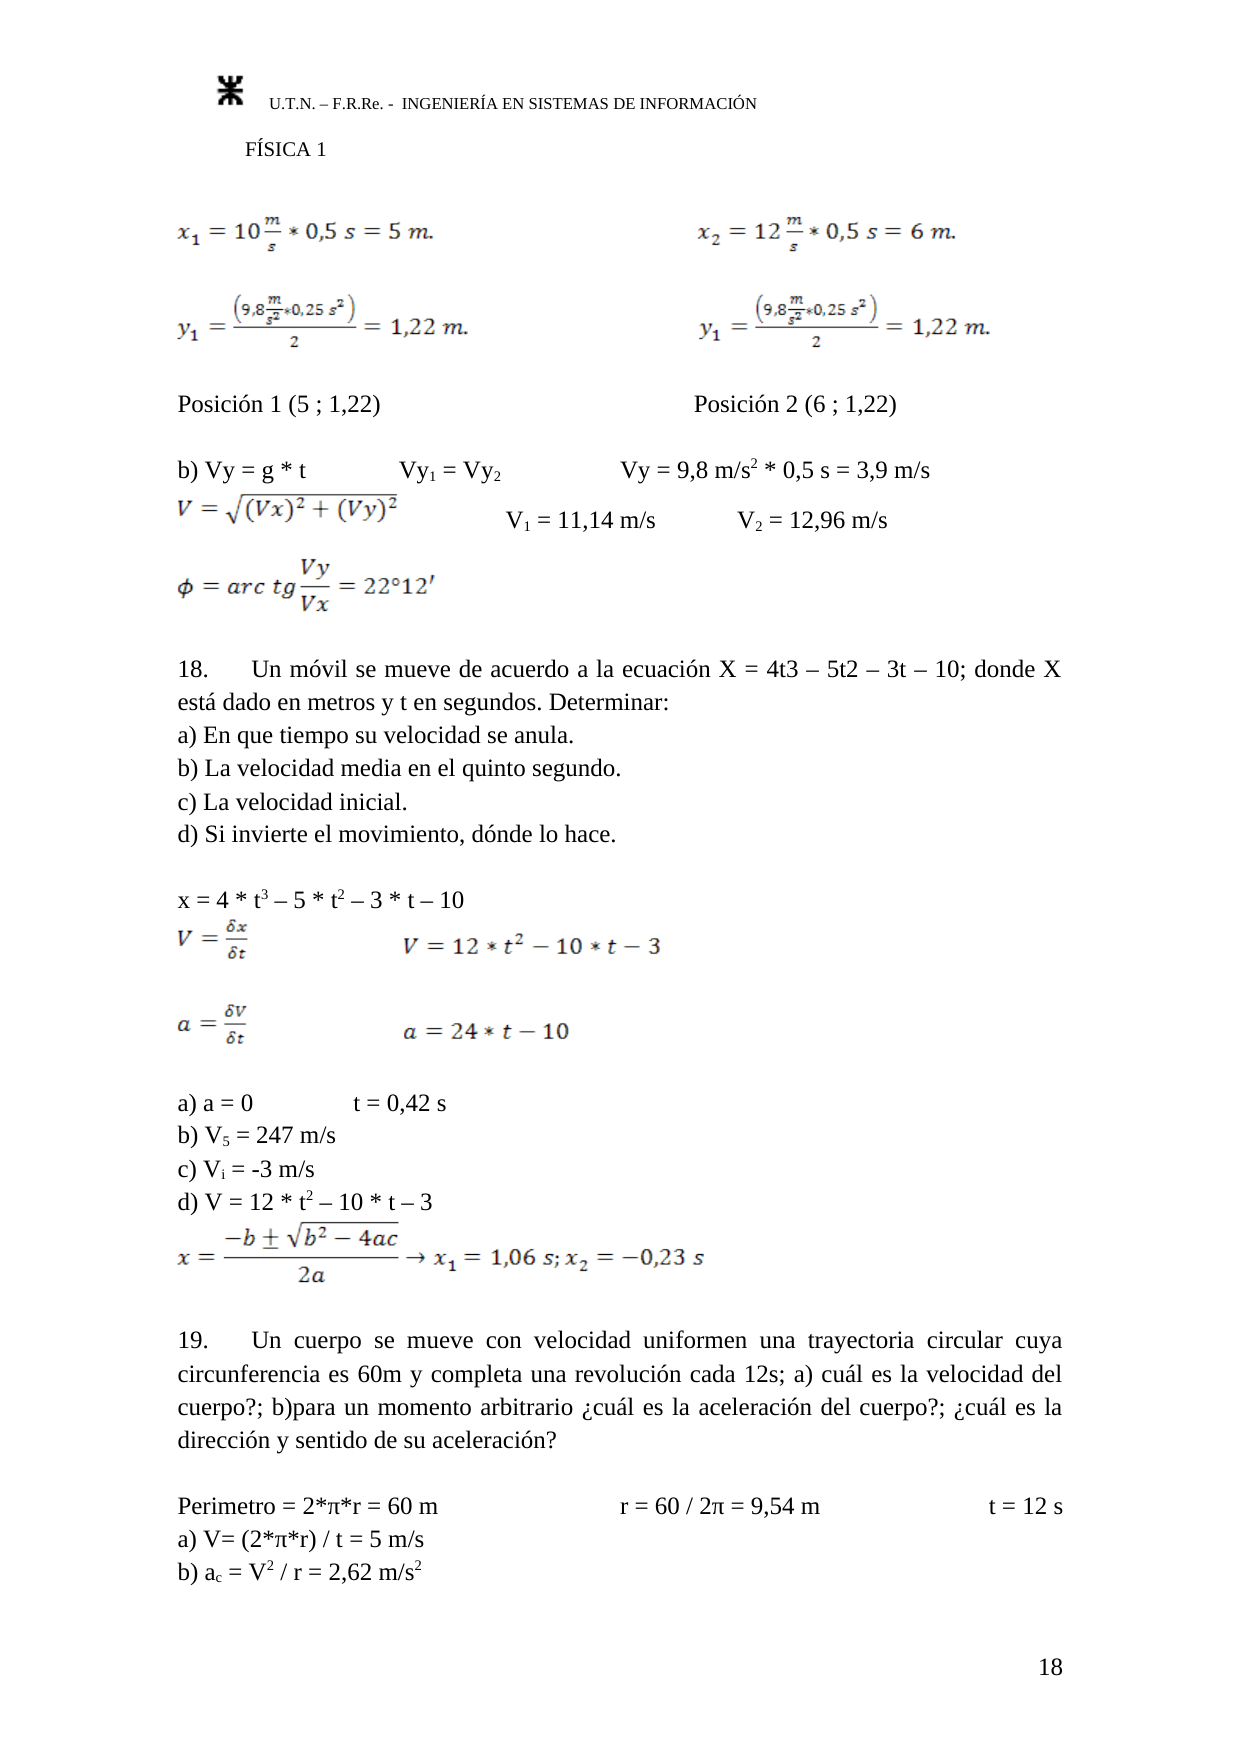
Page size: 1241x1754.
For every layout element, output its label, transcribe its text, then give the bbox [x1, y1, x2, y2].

text c) Vi = -3 m/s [177, 1154, 1063, 1182]
text 19. Un cuerpo se mueve con velocidad uniformen una trayectoria circular cuya circunferencia es 60m y completa una revolución cada 12s; a) cuál es la velocidad del cuerpo?; b)para un momento arbitrario ¿cuál es la aceleración del cuerpo?; ¿cuál es la dirección y sentido de su aceleración? [177, 1326, 1063, 1453]
text 18. Un móvil se mueve de acuerdo a la ecuación X = 4t3 – 5t2 – 3t – 10; donde X está dado en metros y t en segundos. Determinar: [177, 654, 1063, 716]
text a) V= (2*π*r) / t = 5 m/s [177, 1524, 1063, 1552]
picture [697, 214, 956, 258]
text Perimetro = 2*π*r = 60 m r = 60 / 2π = 9,54 m t = 12 s [177, 1491, 1063, 1519]
picture [177, 293, 468, 354]
text d) Si invierte el movimiento, dónde lo hace. [177, 819, 1063, 848]
picture [403, 932, 662, 967]
text d) V = 12 * t2 – 10 * t – 3 [177, 1187, 1063, 1215]
text b) La velocidad media en el quinto segundo. [177, 753, 1063, 782]
picture [177, 488, 399, 529]
picture [177, 918, 248, 967]
text b) Vy = g * t Vy1 = Vy2 Vy = 9,8 m/s2 * 0,5 s = 3,9 m/s [177, 455, 1063, 484]
text c) La velocidad inicial. [177, 787, 1063, 815]
text Posición 1 (5 ; 1,22) Posición 2 (6 ; 1,22) [177, 389, 1063, 418]
picture [177, 214, 435, 258]
picture [403, 1017, 570, 1052]
text V1 = 11,14 m/s V2 = 12,96 m/s [177, 488, 1063, 550]
picture [177, 1219, 704, 1289]
text b) V5 = 247 m/s [177, 1121, 1063, 1149]
picture [177, 1003, 248, 1052]
text a) En que tiempo su velocidad se anula. [177, 721, 1063, 749]
text a) a = 0 t = 0,42 s [177, 1088, 1063, 1116]
text b) ac = V2 / r = 2,62 m/s2 [177, 1557, 1063, 1586]
picture [177, 556, 435, 618]
picture [699, 293, 990, 354]
text x = 4 * t3 – 5 * t2 – 3 * t – 10 [177, 886, 1063, 914]
